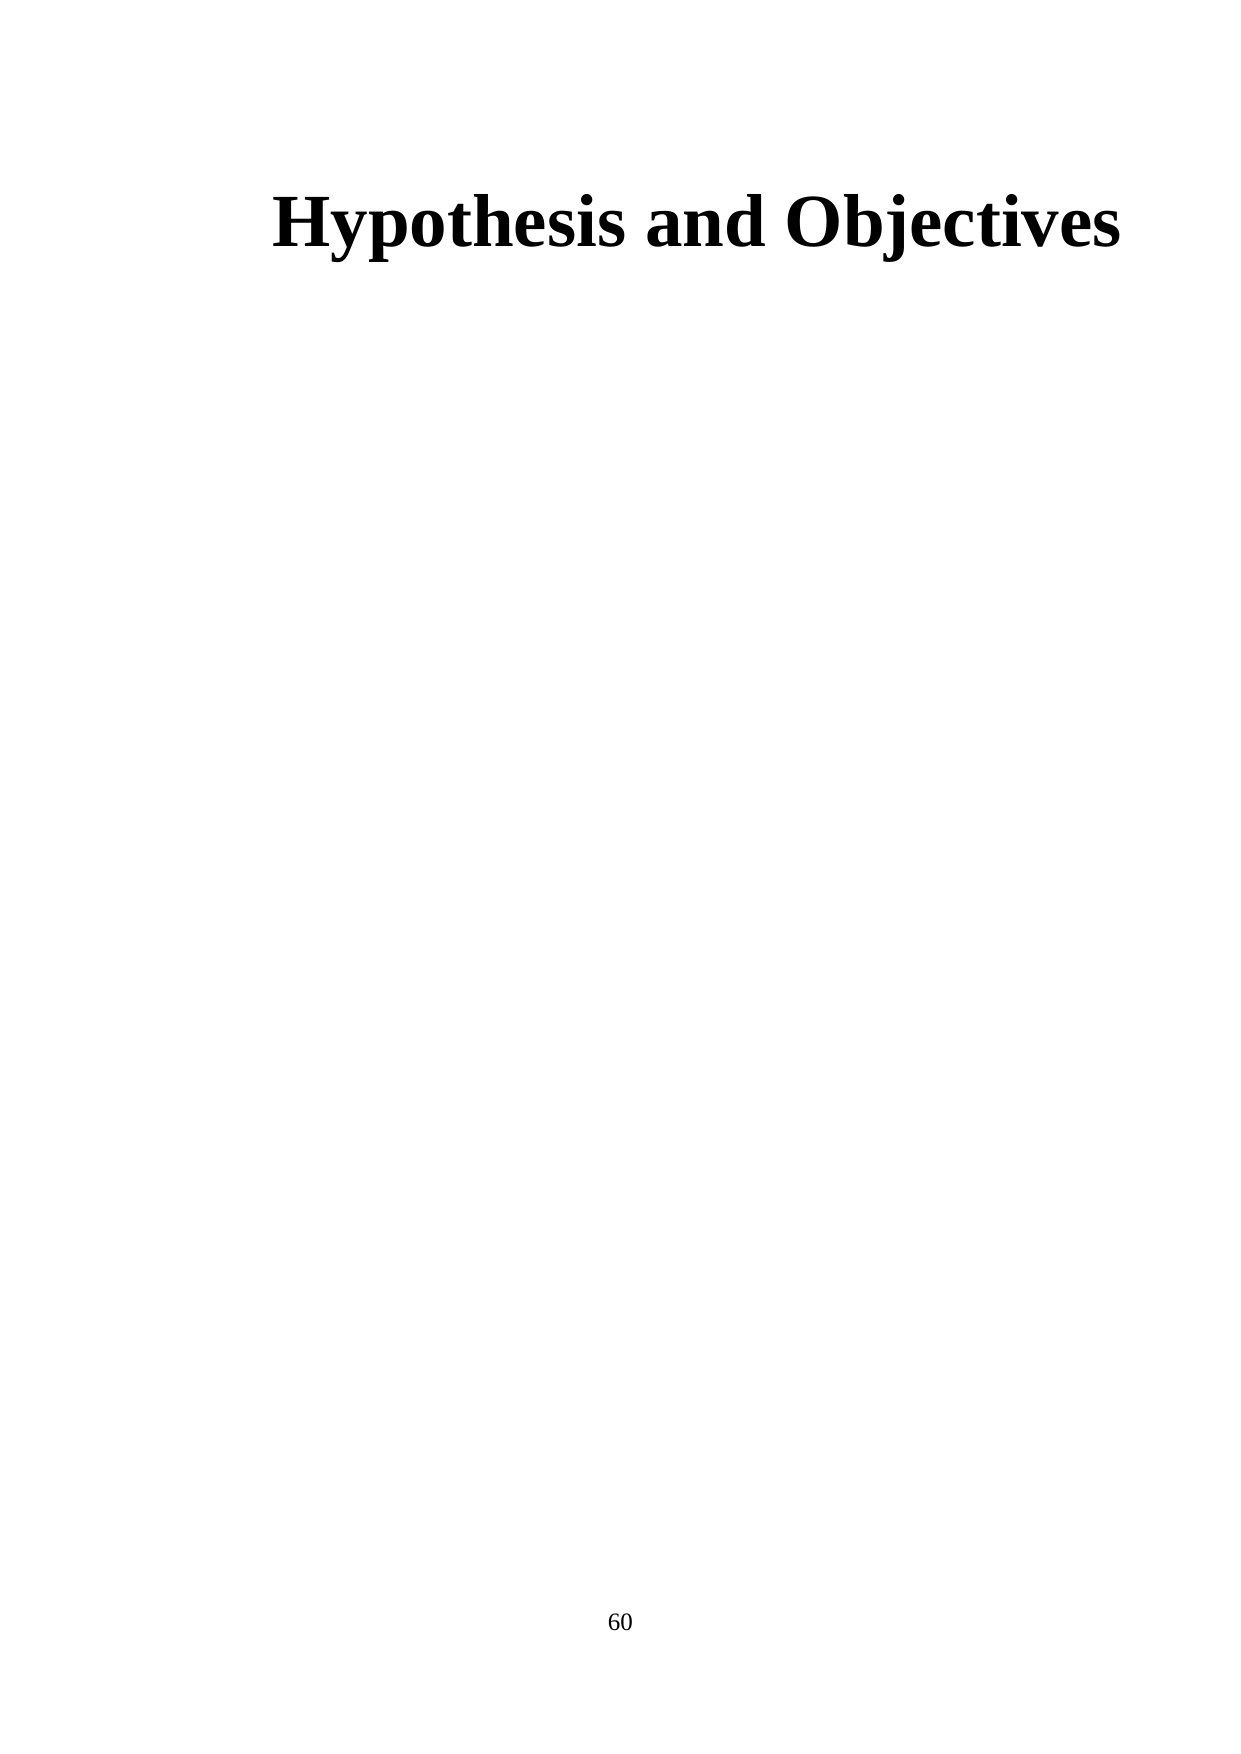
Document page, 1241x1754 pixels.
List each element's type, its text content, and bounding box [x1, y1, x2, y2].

subtitle Hypothesis and Objectives [118, 176, 1122, 263]
